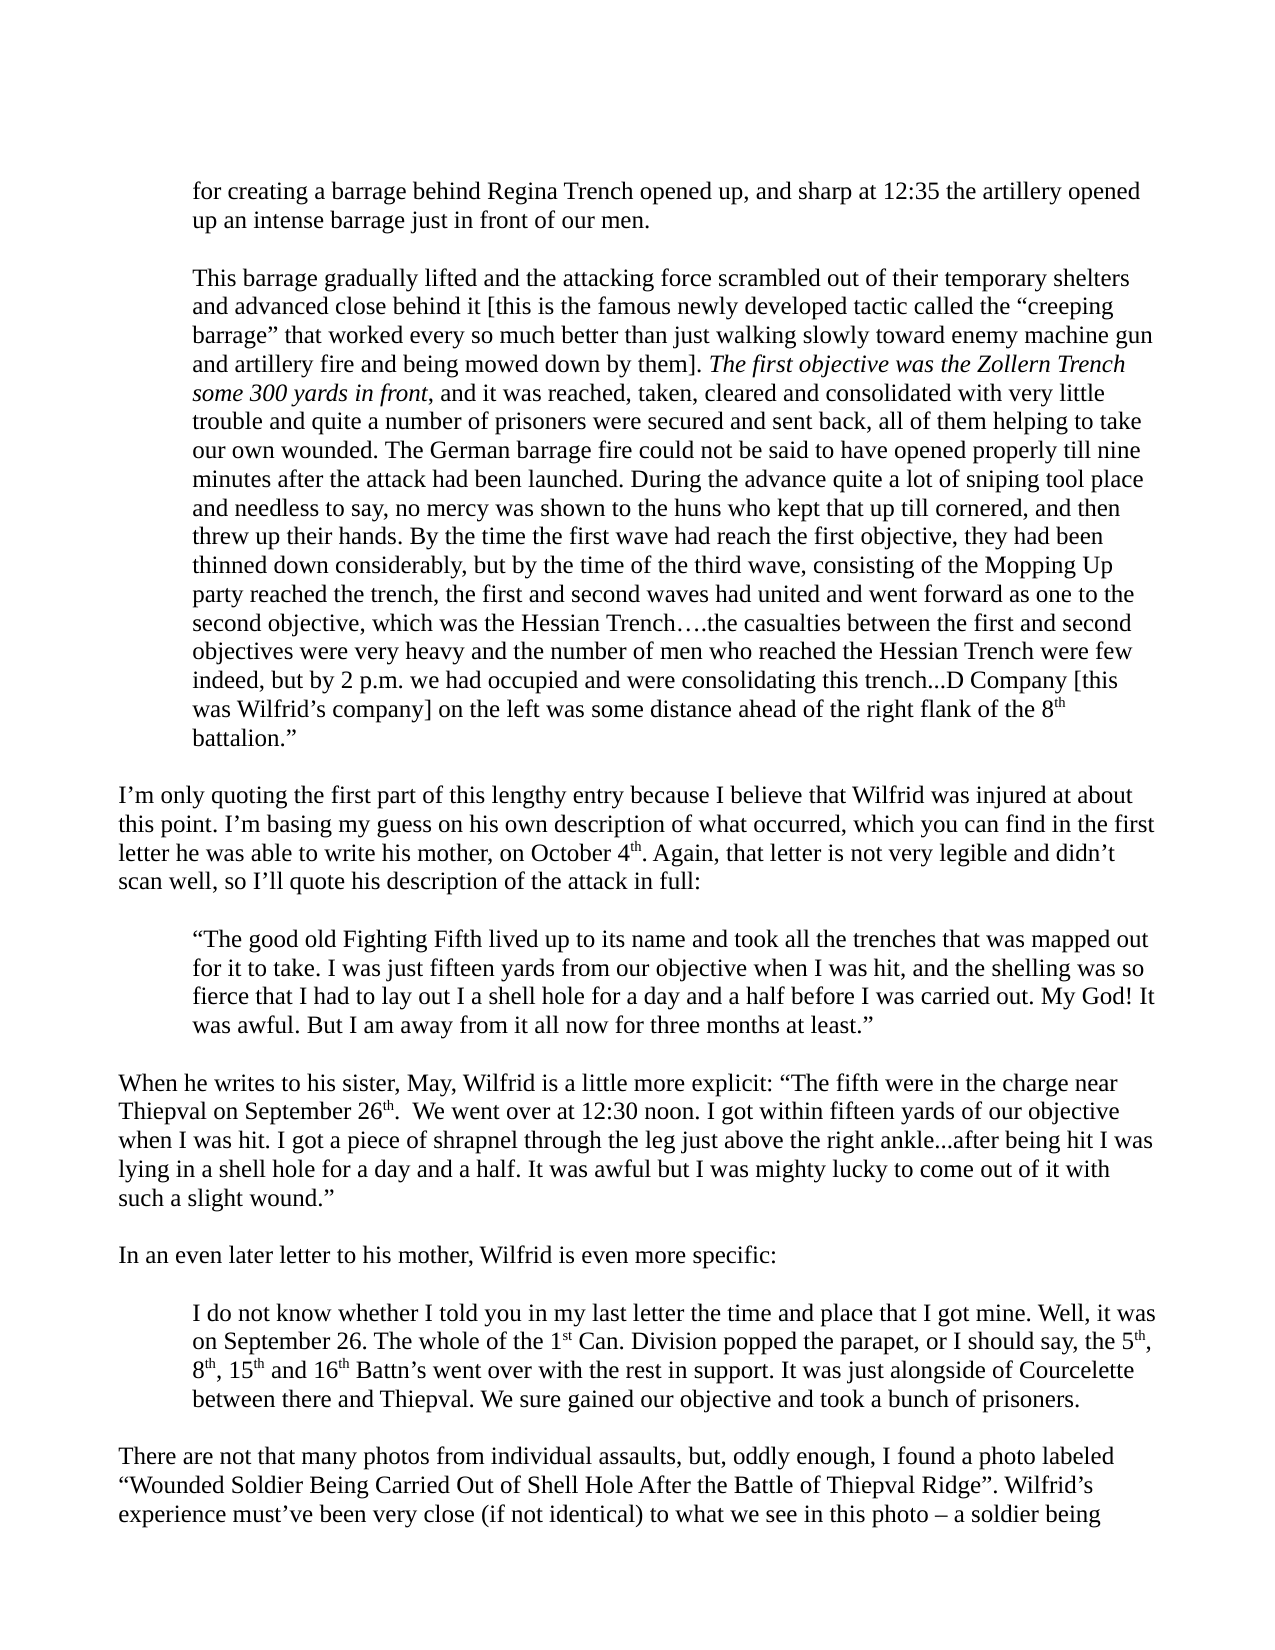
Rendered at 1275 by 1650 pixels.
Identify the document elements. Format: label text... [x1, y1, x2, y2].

text When he writes to his sister, May, Wilfrid is a little more explicit: “The fifth were in the charge near Thiepval on September 26th. We went over at 12:30 noon. I got within fifteen yards of our objective when I was hit. I got a piece of shrapnel through the leg just above the right ankle...after being hit I was lying in a shell hole for a day and a half. It was awful but I was mighty lucky to come out of it with such a slight wound.” [118, 1068, 1157, 1211]
text I do not know whether I told you in my last letter the time and place that I got mine. Well, it was on September 26. The whole of the 1st Can. Division popped the parapet, or I should say, the 5th, 8th, 15th and 16th Battn’s went over with the rest in support. It was just alongside of Courcelette between there and Thiepval. We sure gained our objective and took a bunch of prisoners. [192, 1298, 1157, 1413]
text “The good old Fighting Fifth lived up to its name and took all the trenches that was mapped out for it to take. I was just fifteen yards from our objective when I was hit, and the shelling was so fierce that I had to lay out I a shell hole for a day and a half before I was carried out. My God! It was awful. But I am away from it all now for three months at least.” [192, 924, 1157, 1039]
text This barrage gradually lifted and the attacking force scrambled out of their temporary shelters and advanced close behind it [this is the famous newly developed tactic called the “creeping barrage” that worked every so much better than just walking slowly toward enemy machine gun and artillery fire and being mowed down by them]. The first objective was the Zollern Trench some 300 yards in front, and it was reached, taken, cleared and consolidated with very little trouble and quite a number of prisoners were secured and sent back, all of them helping to take our own wounded. The German barrage fire could not be said to have opened properly till nine minutes after the attack had been launched. During the advance quite a lot of sniping tool place and needless to say, no mercy was shown to the huns who kept that up till cornered, and then threw up their hands. By the time the first wave had reach the first objective, they had been thinned down considerably, but by the time of the third wave, consisting of the Mopping Up party reached the trench, the first and second waves had united and went forward as one to the second objective, which was the Hessian Trench….the casualties between the first and second objectives were very heavy and the number of men who reached the Hessian Trench were few indeed, but by 2 p.m. we had occupied and were consolidating this trench...D Company [this was Wilfrid’s company] on the left was some distance ahead of the right flank of the 8th battalion.” [192, 263, 1157, 751]
text I’m only quoting the first part of this lengthy entry because I believe that Wilfrid was injured at about this point. I’m basing my guess on his own description of what occurred, which you can find in the first letter he was able to write his mother, on October 4th. Again, that letter is not very legible and didn’t scan well, so I’ll quote his description of the attack in full: [118, 780, 1157, 895]
text for creating a barrage behind Regina Trench opened up, and sharp at 12:35 the artillery opened up an intense barrage just in front of our men. [192, 176, 1157, 234]
text There are not that many photos from individual assaults, but, oddly enough, I found a photo labeled “Wounded Soldier Being Carried Out of Shell Hole After the Battle of Thiepval Ridge”. Wilfrid’s experience must’ve been very close (if not identical) to what we see in this photo – a soldier being [118, 1441, 1157, 1528]
text In an even later letter to his mother, Wilfrid is even more specific: [118, 1240, 1157, 1269]
